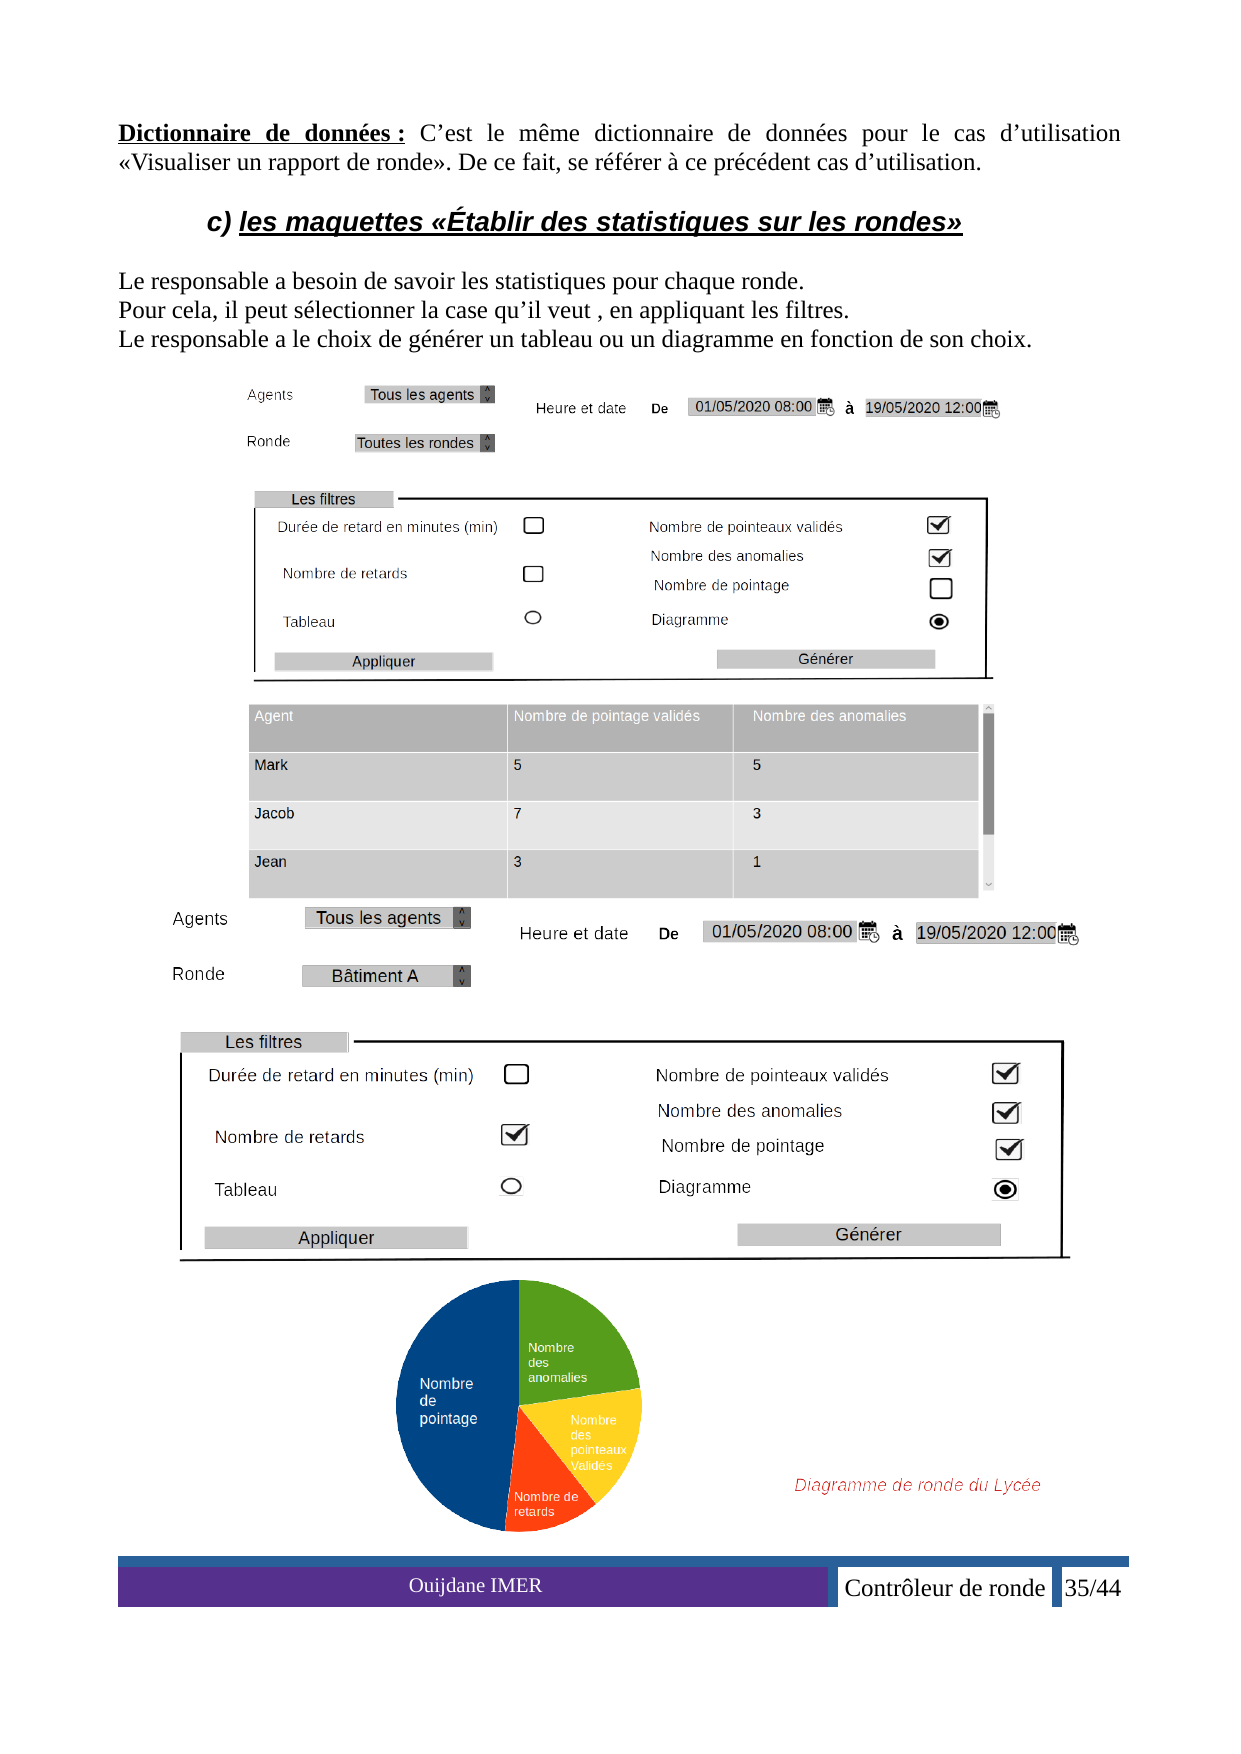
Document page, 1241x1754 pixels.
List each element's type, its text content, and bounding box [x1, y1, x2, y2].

text Dictionnaire de données : C’est le même dictionnaire de données pour le cas d’utilisation «Visualiser un rapport de ronde». De ce fait, se référer à ce précédent cas d’utilisation. [118, 118, 1122, 176]
text Pour cela, il peut sélectionner la case qu’il veut , en appliquant les filtres. [118, 295, 1122, 324]
text Le responsable a le choix de générer un tableau ou un diagramme en fonction de son choix. [118, 324, 1122, 353]
subtitle les maquettes «Établir des statistiques sur les rondes» [118, 205, 1122, 237]
picture [156, 373, 1087, 1532]
text Le responsable a besoin de savoir les statistiques pour chaque ronde. [118, 266, 1122, 295]
